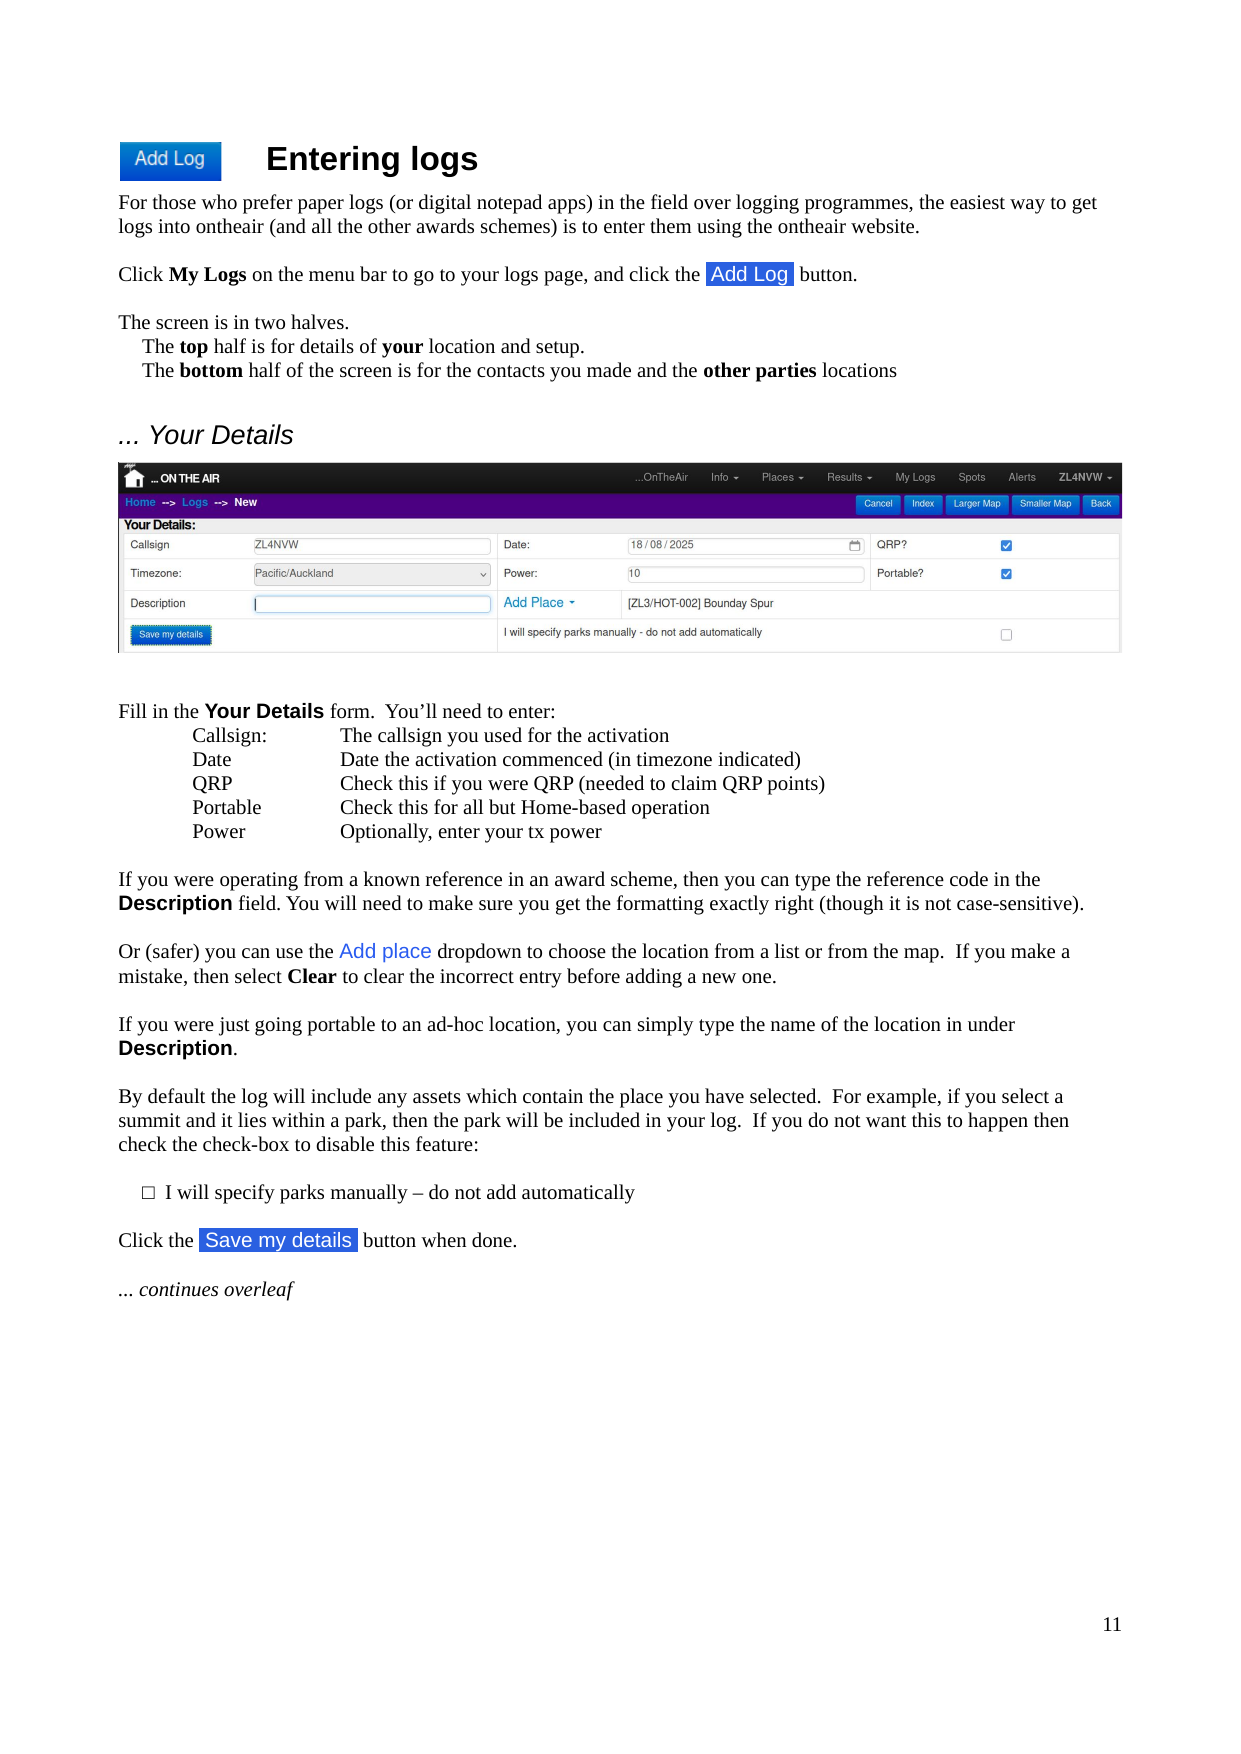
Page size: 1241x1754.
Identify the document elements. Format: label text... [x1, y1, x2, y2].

text The screen is in two halves. [118, 310, 1122, 334]
text The top half is for details of your location and setup. [142, 334, 1122, 358]
text Callsign: The callsign you used for the activation [118, 723, 1122, 747]
text Fill in the Your Details form. You’ll need to enter: [118, 698, 1122, 723]
text For those who prefer paper logs (or digital notepad apps) in the field over logging programmes, the easiest way to get logs into ontheair (and all the other awards schemes) is to enter them using the ontheair website. [118, 190, 1122, 238]
text By default the log will include any assets which contain the place you have selected. For example, if you select a summit and it lies within a park, then the park will be included in your log. If you do not want this to happen then check the check-box to disable this feature: [118, 1084, 1122, 1156]
picture [120, 142, 222, 181]
text The bottom half of the screen is for the contacts you made and the other parties locations [142, 358, 1122, 382]
text Click My Logs on the menu bar to go to your logs page, and click the Add Log button. [118, 262, 1122, 286]
text QRP Check this if you were QRP (needed to claim QRP points) [118, 771, 1122, 795]
text ... continues overleaf [118, 1277, 1122, 1301]
subtitle ... Your Details [118, 419, 1122, 450]
text If you were operating from a known reference in an award scheme, then you can type the reference code in the Description field. You will need to make sure you get the formatting exactly right (though it is not case-sensitive). [118, 867, 1122, 915]
text Portable Check this for all but Home-based operation [118, 795, 1122, 819]
text Date Date the activation commenced (in timezone indicated) [118, 747, 1122, 771]
picture [118, 462, 1123, 653]
text Click the Save my details button when done. [118, 1228, 1122, 1252]
text □ I will specify parks manually – do not add automatically [142, 1180, 1122, 1204]
text Power Optionally, enter your tx power [118, 819, 1122, 843]
text Or (safer) you can use the Add place dropdown to choose the location from a list or from the map. If you make a mistake, then select Clear to clear the incorrect entry before adding a new one. [118, 939, 1122, 988]
subtitle Entering logs [118, 139, 1122, 177]
text If you were just going portable to an ad-hoc location, you can simply type the name of the location in under Description. [118, 1012, 1122, 1060]
